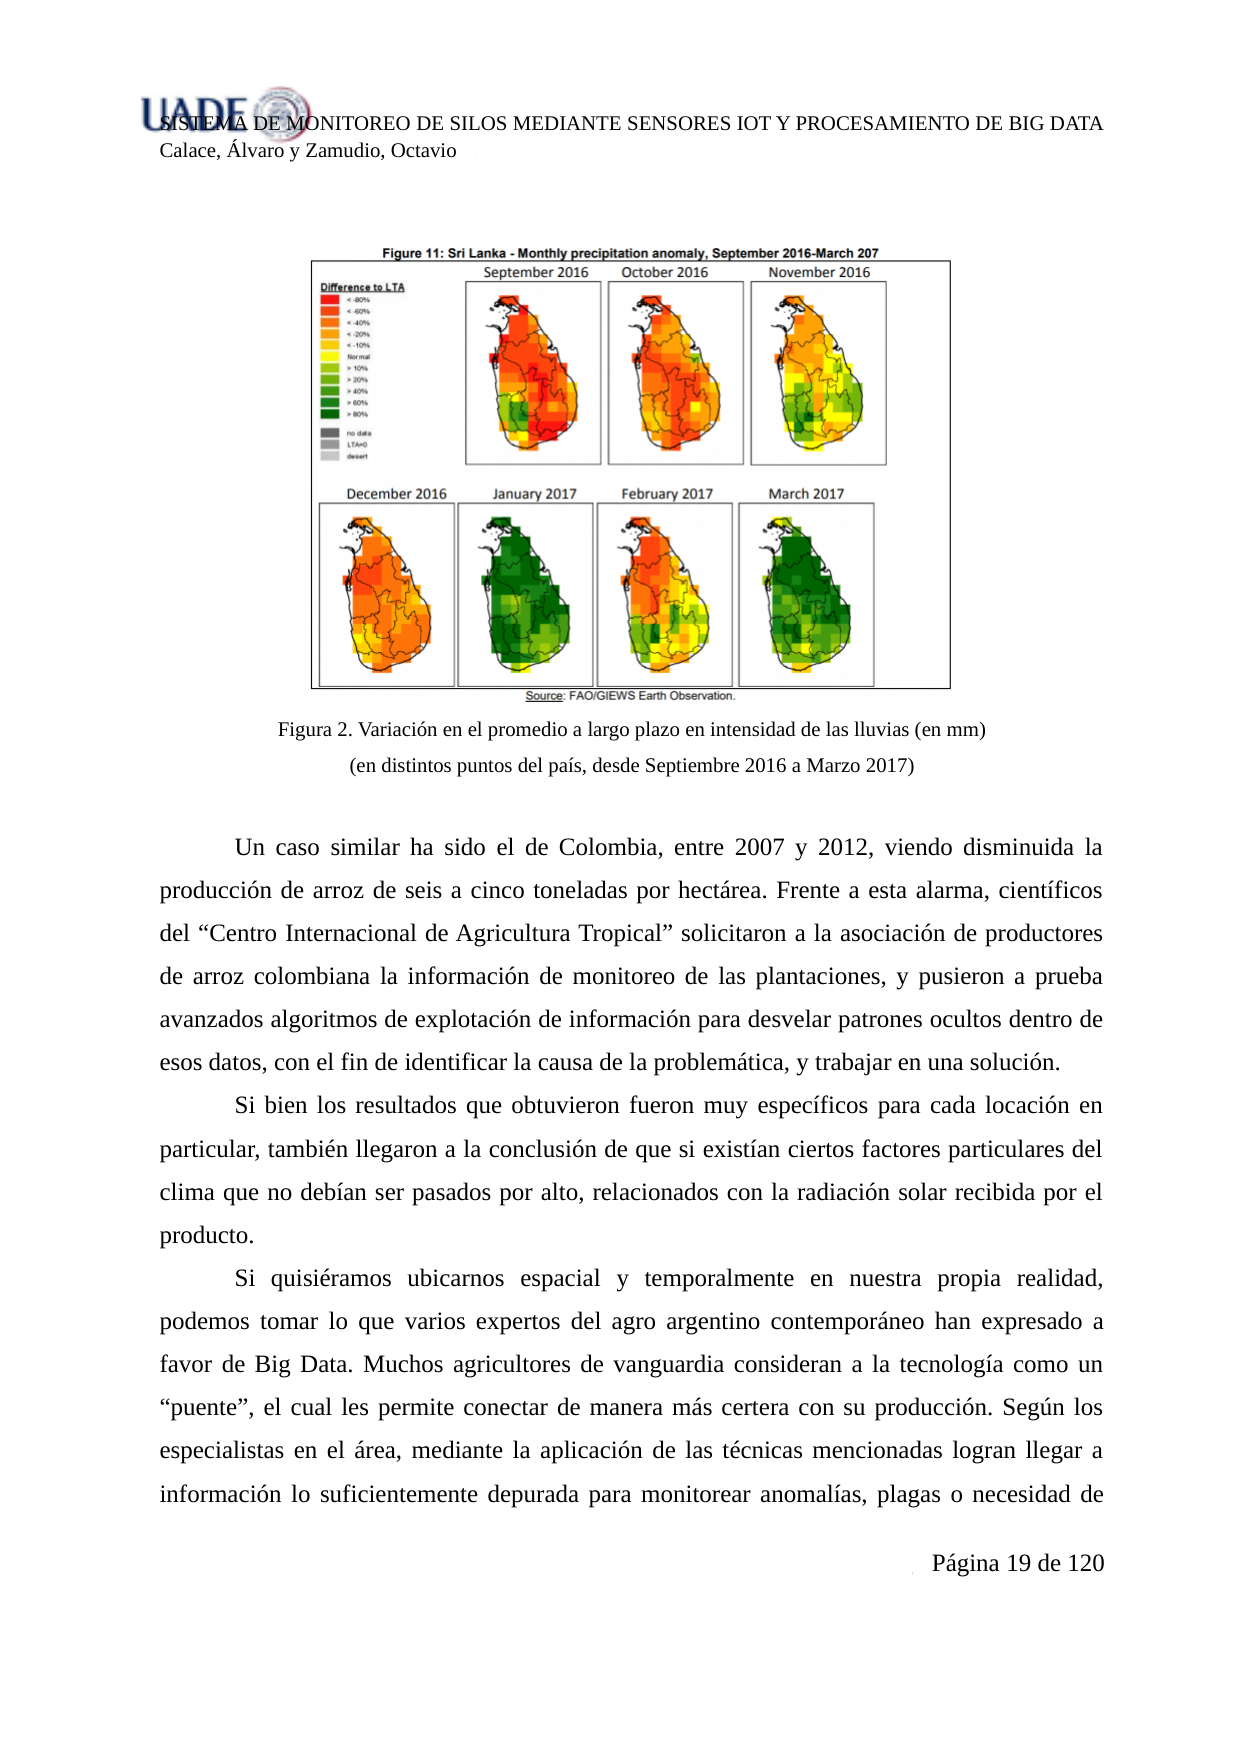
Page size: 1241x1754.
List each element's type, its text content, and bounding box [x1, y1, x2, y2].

picture [140, 86, 314, 146]
text Un caso similar ha sido el de Colombia, entre 2007 y 2012, viendo disminuida la producción de arroz de seis a cinco toneladas por hectárea. Frente a esta alarma, científicos del “Centro Internacional de Agricultura Tropical” solicitaron a la asociación de productores de arroz colombiana la información de monitoreo de las plantaciones, y pusieron a prueba avanzados algoritmos de explotación de información para desvelar patrones ocultos dentro de esos datos, con el fin de identificar la causa de la problemática, y trabajar en una solución. [159, 832, 1104, 1076]
text (en distintos puntos del país, desde Septiembre 2016 a Marzo 2017) [159, 753, 1104, 777]
text Figura 2. Variación en el promedio a largo plazo en intensidad de las lluvias (en mm) [159, 717, 1104, 741]
text Si bien los resultados que obtuvieron fueron muy específicos para cada locación en particular, también llegaron a la conclusión de que si existían ciertos factores particulares del clima que no debían ser pasados por alto, relacionados con la radiación solar recibida por el producto. [159, 1091, 1104, 1249]
picture [281, 236, 983, 703]
text Si quisiéramos ubicarnos espacial y temporalmente en nuestra propia realidad, podemos tomar lo que varios expertos del agro argentino contemporáneo han expresado a favor de Big Data. Muchos agricultores de vanguardia consideran a la tecnología como un “puente”, el cual les permite conectar de manera más certera con su producción. Según los especialistas en el área, mediante la aplicación de las técnicas mencionadas logran llegar a información lo suficientemente depurada para monitorear anomalías, plagas o necesidad de [159, 1263, 1104, 1507]
